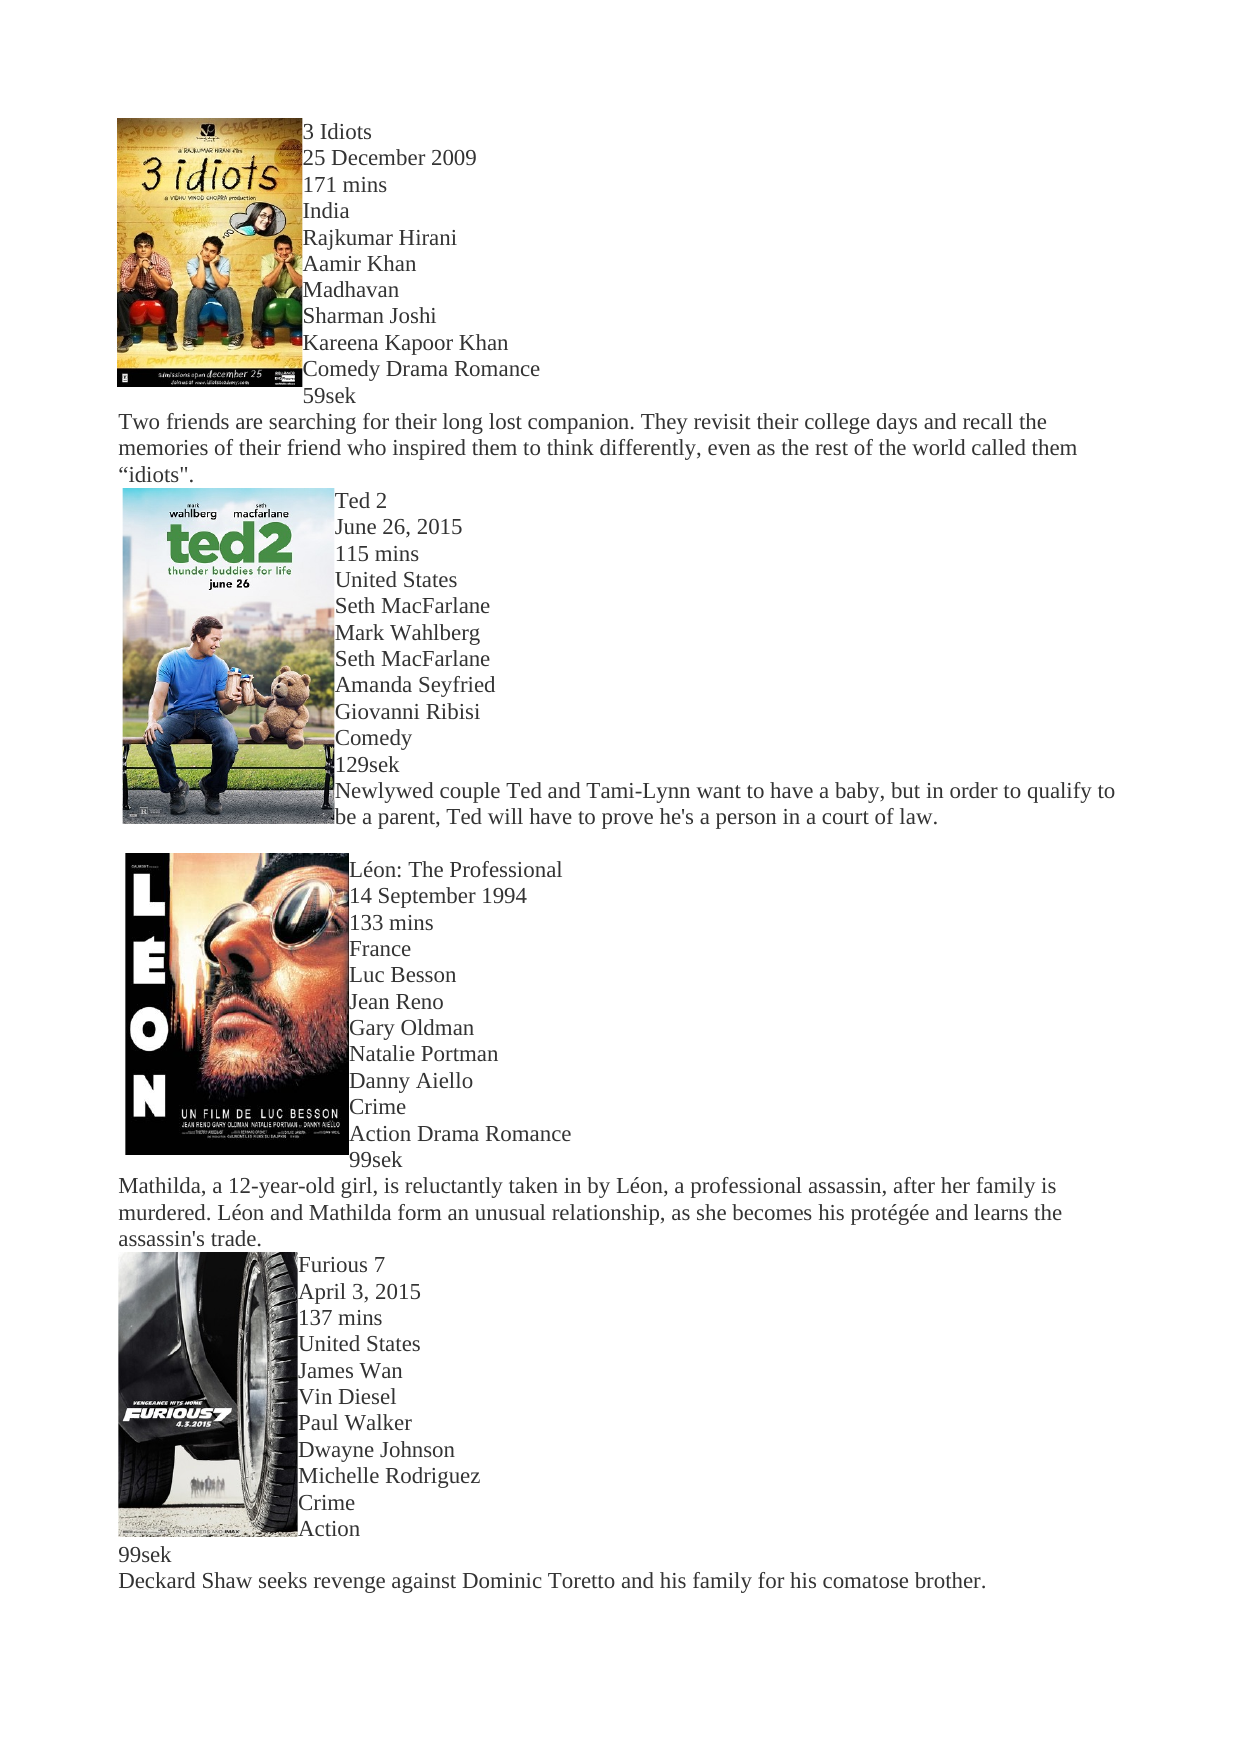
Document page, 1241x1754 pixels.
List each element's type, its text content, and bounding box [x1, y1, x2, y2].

text Seth MacFarlane [335, 645, 1122, 672]
picture [125, 853, 349, 1155]
text Rajkumar Hirani [303, 223, 1122, 250]
text Jean Reno [349, 988, 1122, 1014]
text France [349, 935, 1122, 961]
text Newlywed couple Ted and Tami-Lynn want to have a baby, but in order to qualify to be a parent, Ted will have to prove he's a person in a court of law. [118, 777, 1122, 830]
text Comedy Drama Romance [303, 355, 1122, 382]
text 14 September 1994 [349, 882, 1122, 909]
text Madhavan [303, 276, 1122, 303]
text 25 December 2009 [303, 144, 1122, 171]
text 129sek [335, 751, 1122, 777]
text Paul Walker [298, 1409, 1122, 1436]
text James Wan [298, 1357, 1122, 1383]
text 137 mins [298, 1304, 1122, 1330]
text Kareena Kapoor Khan [303, 329, 1122, 355]
text Crime [298, 1488, 1122, 1515]
text [118, 935, 125, 961]
text Léon: The Professional [349, 856, 1122, 882]
text United States [298, 1330, 1122, 1357]
text Mathilda, a 12-year-old girl, is reluctantly taken in by Léon, a professional assassin, after her family is murdered. Léon and Mathilda form an unusual relationship, as she becomes his protégée and learns the assassin's trade. [118, 1172, 1122, 1251]
text Luc Besson [349, 961, 1122, 988]
picture [118, 1252, 298, 1537]
text [118, 1093, 125, 1119]
text [118, 988, 125, 1014]
text Sharman Joshi [303, 303, 1122, 329]
text 3 Idiots [303, 118, 1122, 144]
text Two friends are searching for their long lost companion. They revisit their college days and recall the memories of their friend who inspired them to think differently, even as the rest of the world called them “idiots". [118, 408, 1122, 487]
text Ted 2 [118, 487, 1122, 513]
picture [117, 118, 303, 387]
text Crime [349, 1093, 1122, 1119]
picture [122, 488, 335, 824]
text 115 mins [335, 540, 1122, 566]
text Michelle Rodriguez [298, 1462, 1122, 1488]
text Comedy [335, 724, 1122, 751]
text Vin Diesel [298, 1383, 1122, 1409]
text Action Drama Romance [349, 1119, 1122, 1146]
text United States [335, 566, 1122, 592]
text Amanda Seyfried [335, 672, 1122, 698]
text Aamir Khan [303, 250, 1122, 276]
text Mark Wahlberg [335, 619, 1122, 645]
text 171 mins [303, 171, 1122, 197]
text Natalie Portman [349, 1041, 1122, 1067]
text Danny Aiello [349, 1067, 1122, 1093]
text Deckard Shaw seeks revenge against Dominic Toretto and his family for his comatose brother. [118, 1568, 1122, 1594]
text Seth MacFarlane [335, 592, 1122, 619]
text Furious 7 [118, 1251, 1122, 1278]
text 99sek [118, 1541, 1122, 1568]
text 59sek [118, 382, 1122, 408]
text 99sek [118, 1146, 1122, 1172]
text Action [118, 1515, 1122, 1541]
text Giovanni Ribisi [335, 698, 1122, 724]
text Gary Oldman [349, 1014, 1122, 1041]
text June 26, 2015 [335, 513, 1122, 540]
text [118, 909, 125, 935]
text 133 mins [349, 909, 1122, 935]
text Dwayne Johnson [298, 1436, 1122, 1462]
text April 3, 2015 [298, 1278, 1122, 1304]
text India [303, 197, 1122, 223]
